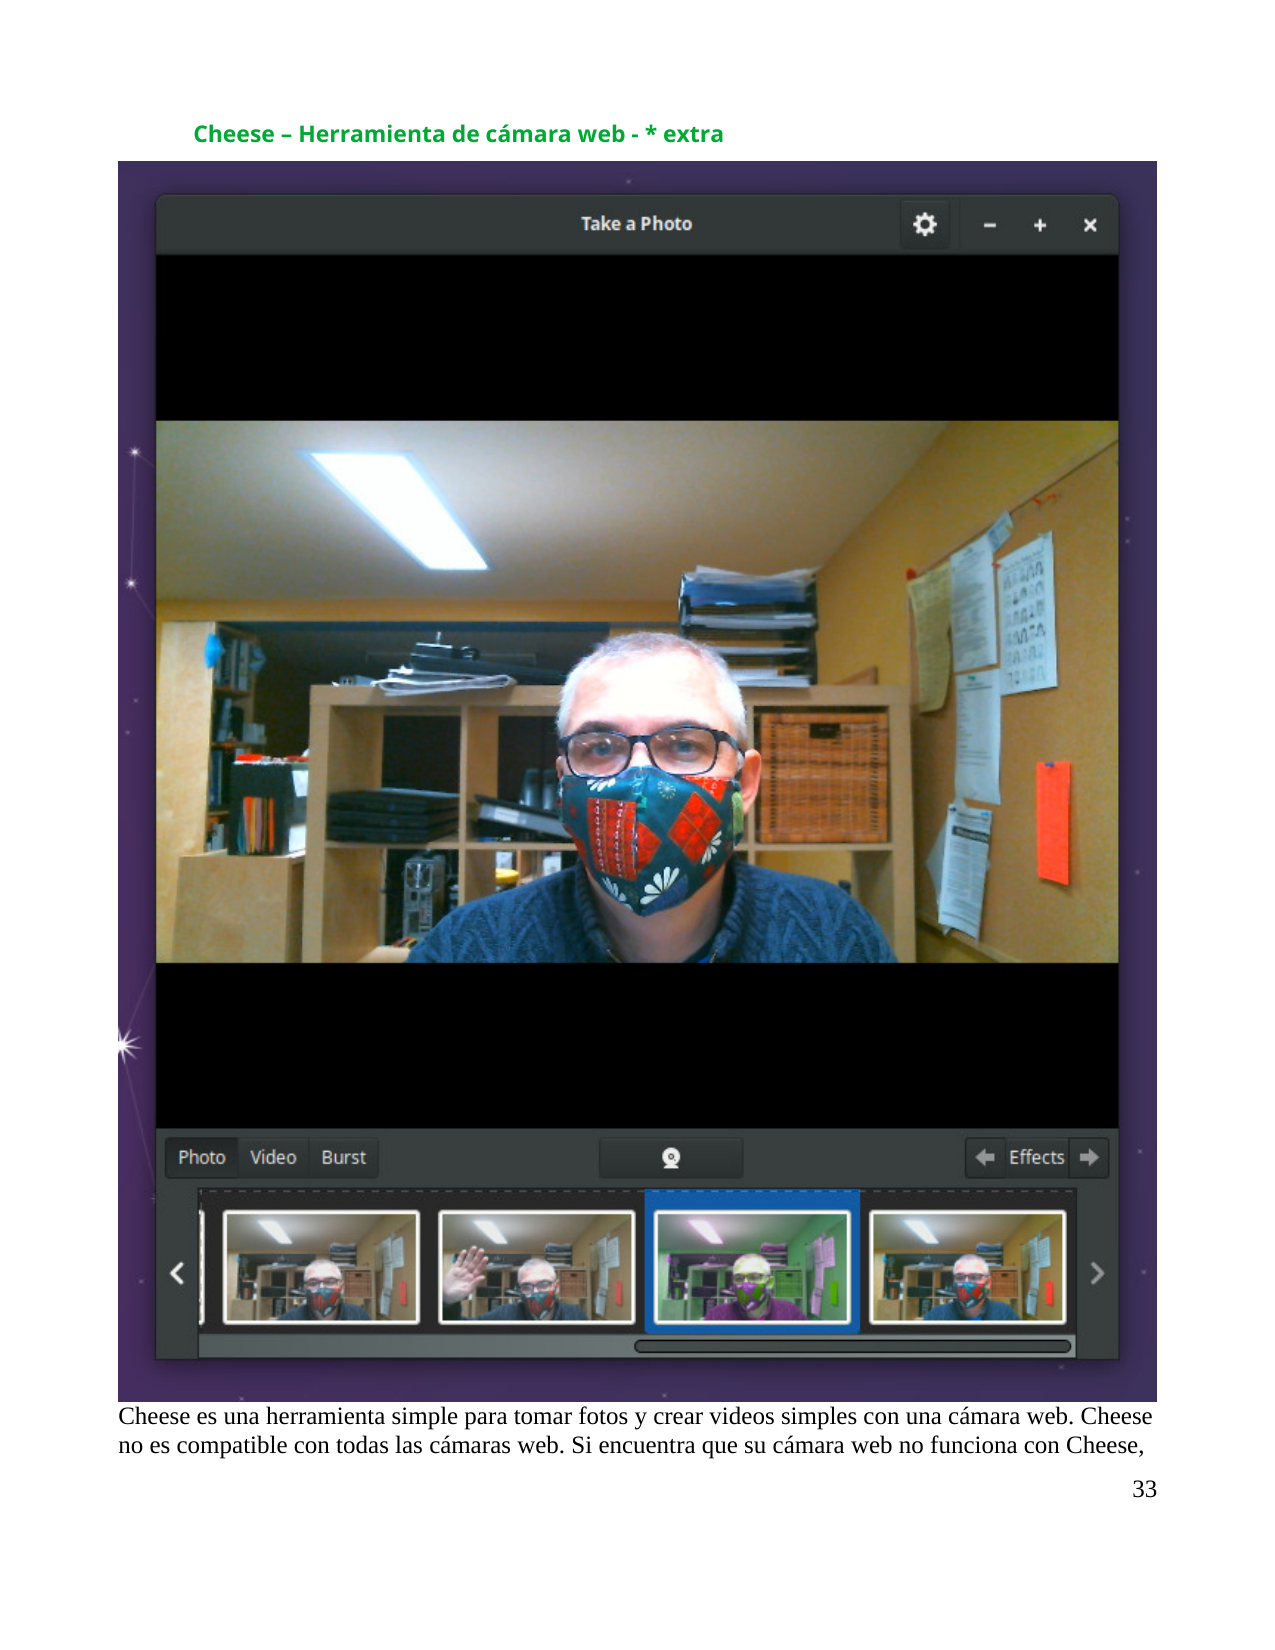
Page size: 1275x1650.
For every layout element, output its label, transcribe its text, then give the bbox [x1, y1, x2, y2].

text Cheese es una herramienta simple para tomar fotos y crear videos simples con una cámara web. Cheese no es compatible con todas las cámaras web. Si encuentra que su cámara web no funciona con Cheese, [118, 1402, 1157, 1459]
subtitle Cheese – Herramienta de cámara web - * extra [118, 118, 1157, 149]
picture [118, 161, 1157, 1402]
